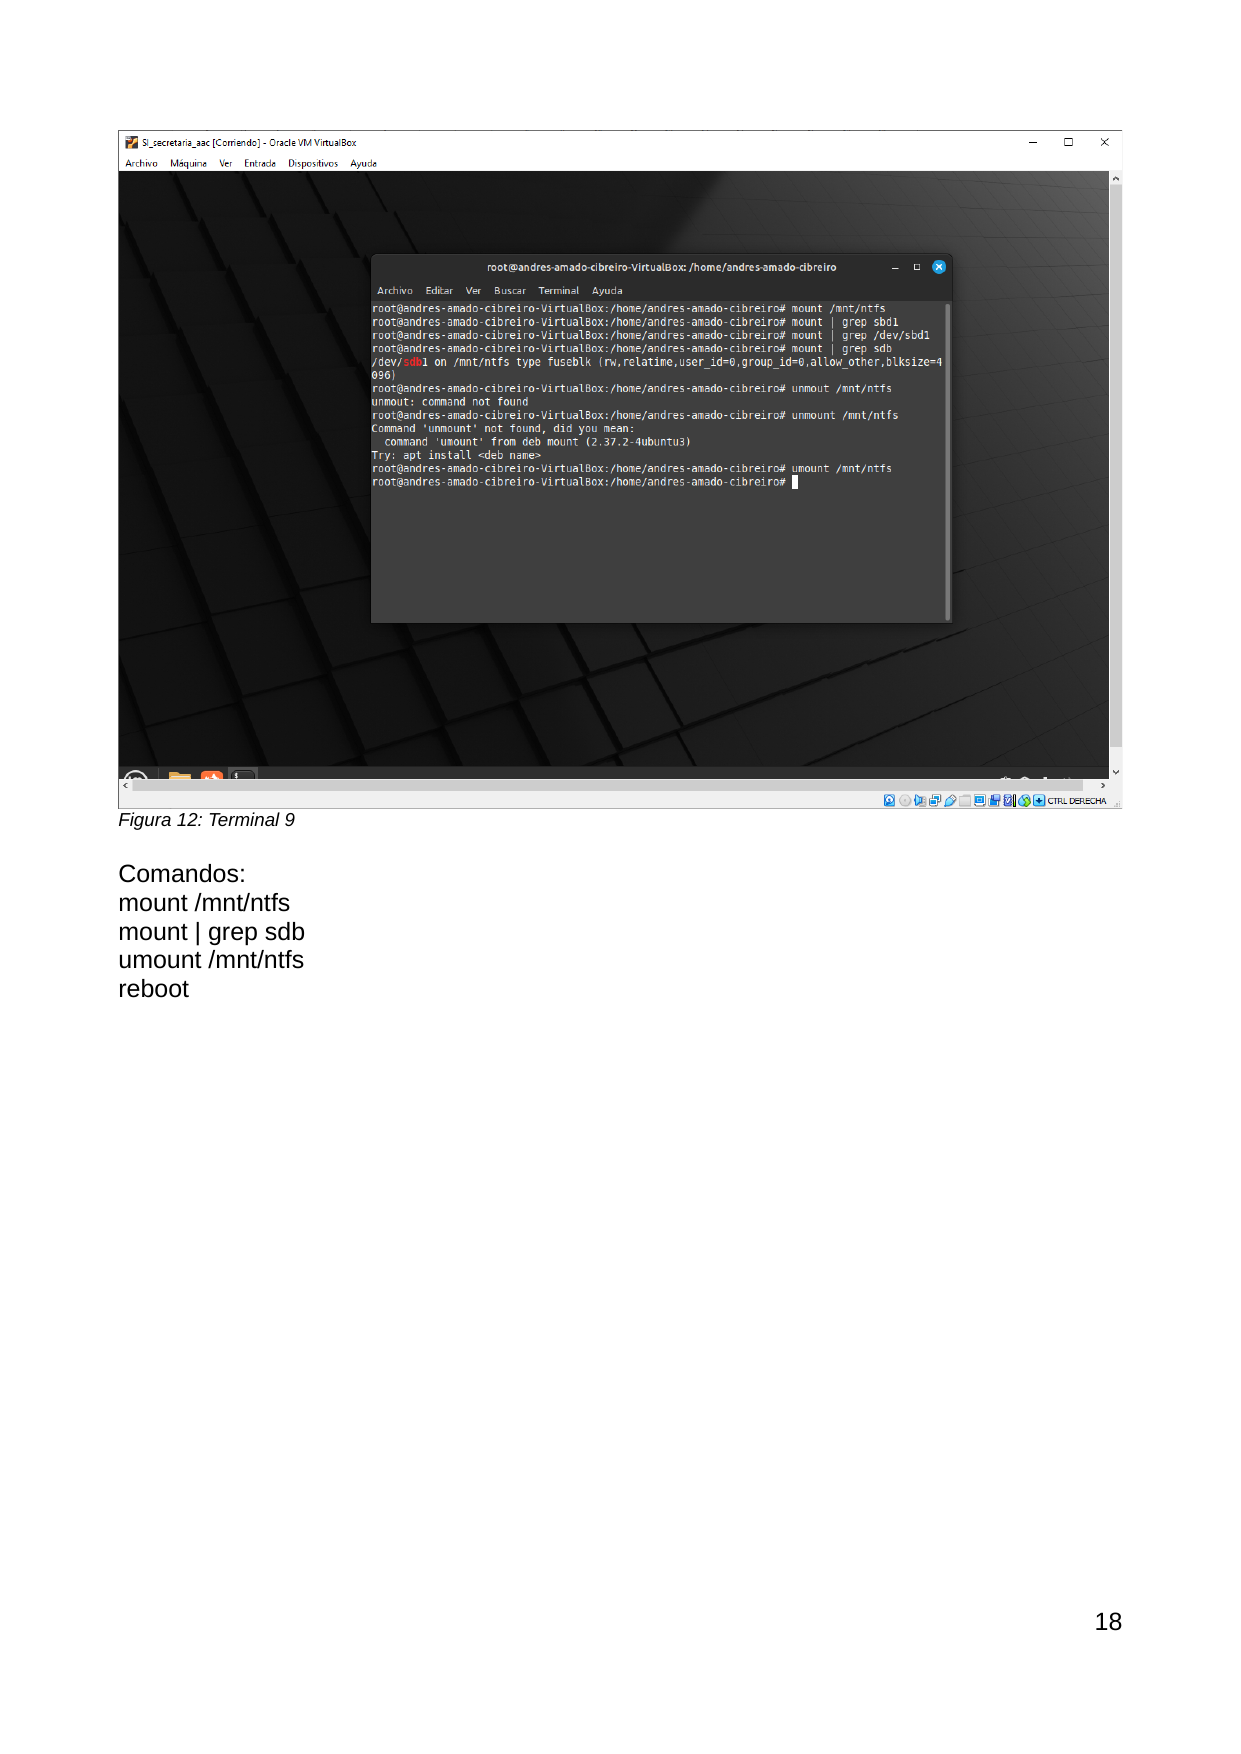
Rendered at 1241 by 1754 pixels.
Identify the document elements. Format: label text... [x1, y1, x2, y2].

picture [118, 130, 1123, 809]
text mount | grep sdb [118, 917, 1122, 945]
text Comandos: [118, 859, 1122, 888]
text umount /mnt/ntfs [118, 945, 1122, 974]
text Figura 12: Terminal 9 [118, 809, 1122, 830]
text reboot [118, 974, 1122, 1003]
text mount /mnt/ntfs [118, 888, 1122, 917]
